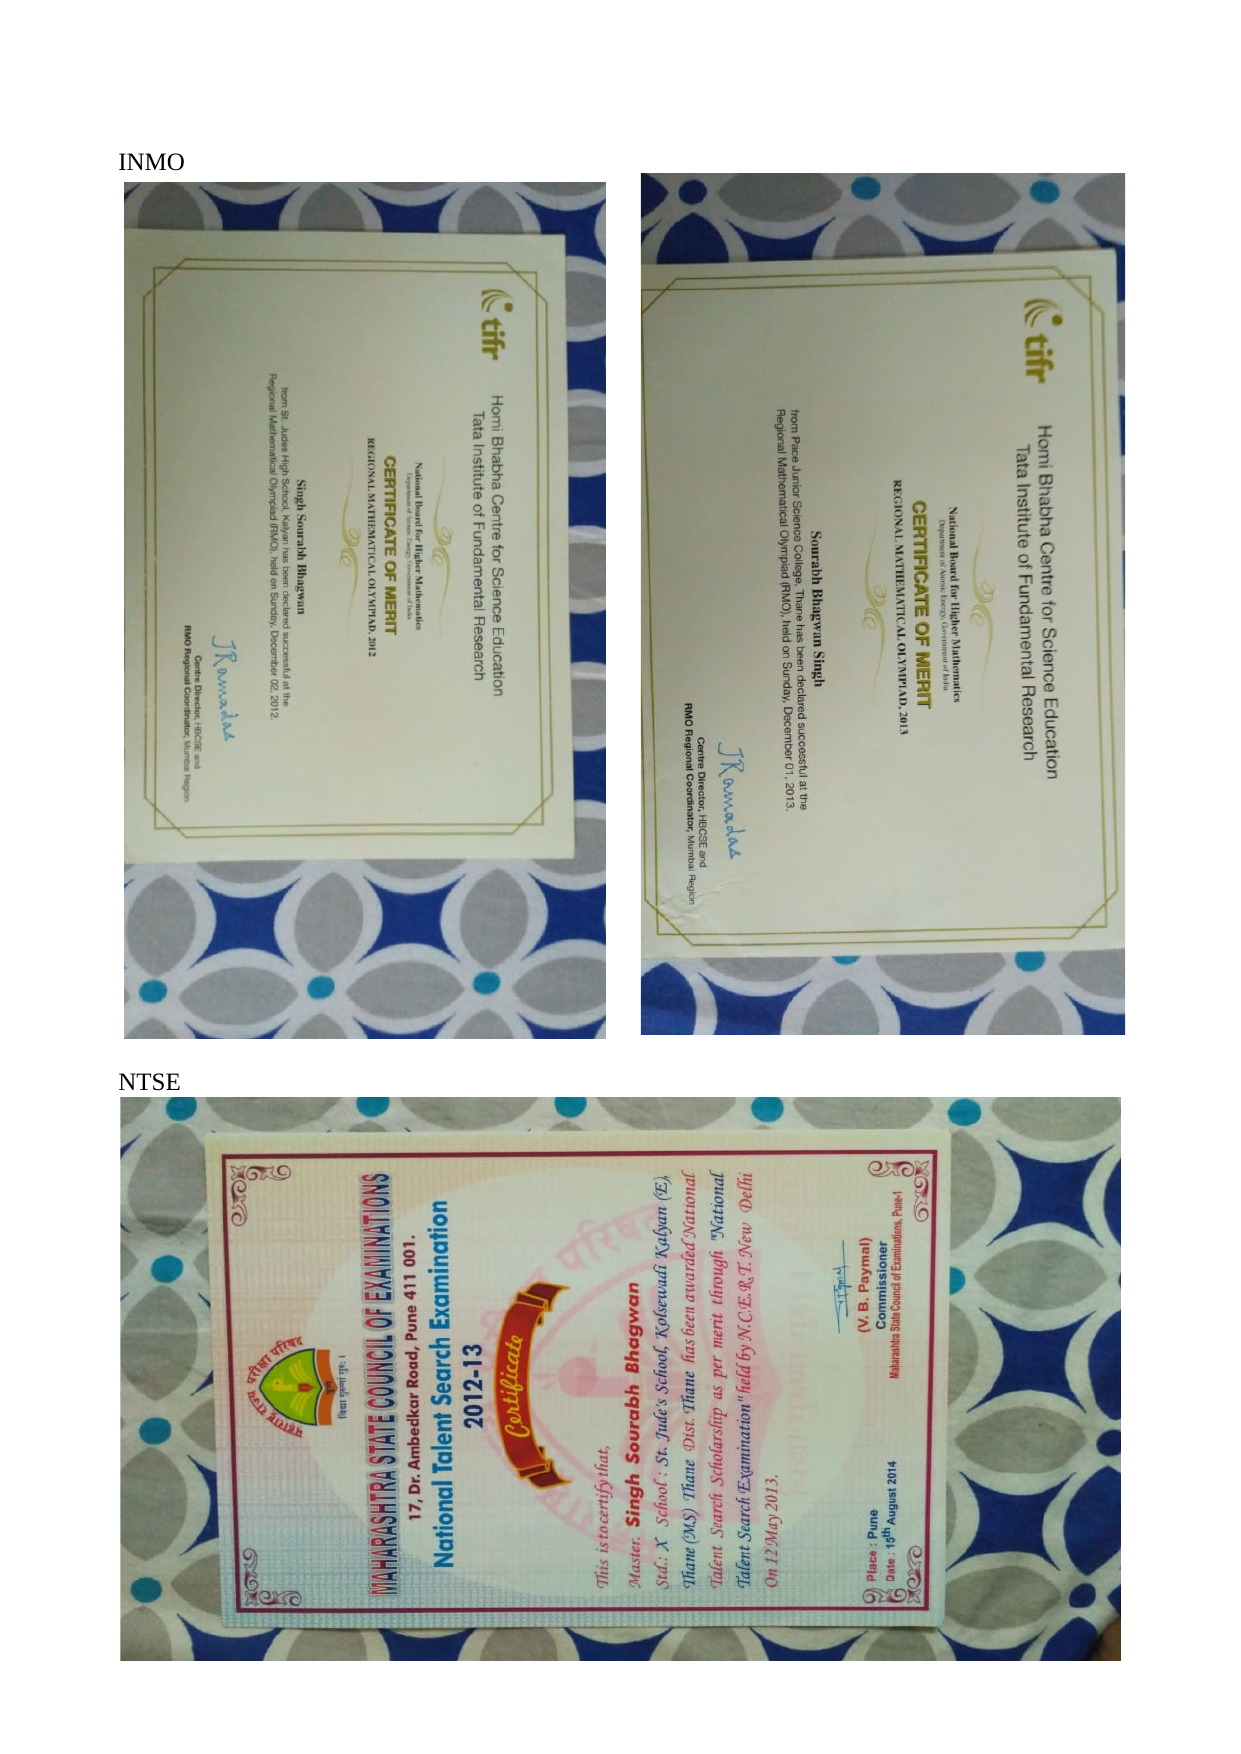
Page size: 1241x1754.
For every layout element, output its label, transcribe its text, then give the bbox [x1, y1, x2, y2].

picture [124, 182, 606, 1039]
text NTSE [118, 1067, 1122, 1096]
text INMO [118, 147, 1122, 176]
picture [120, 1097, 1121, 1661]
picture [640, 173, 1125, 1035]
